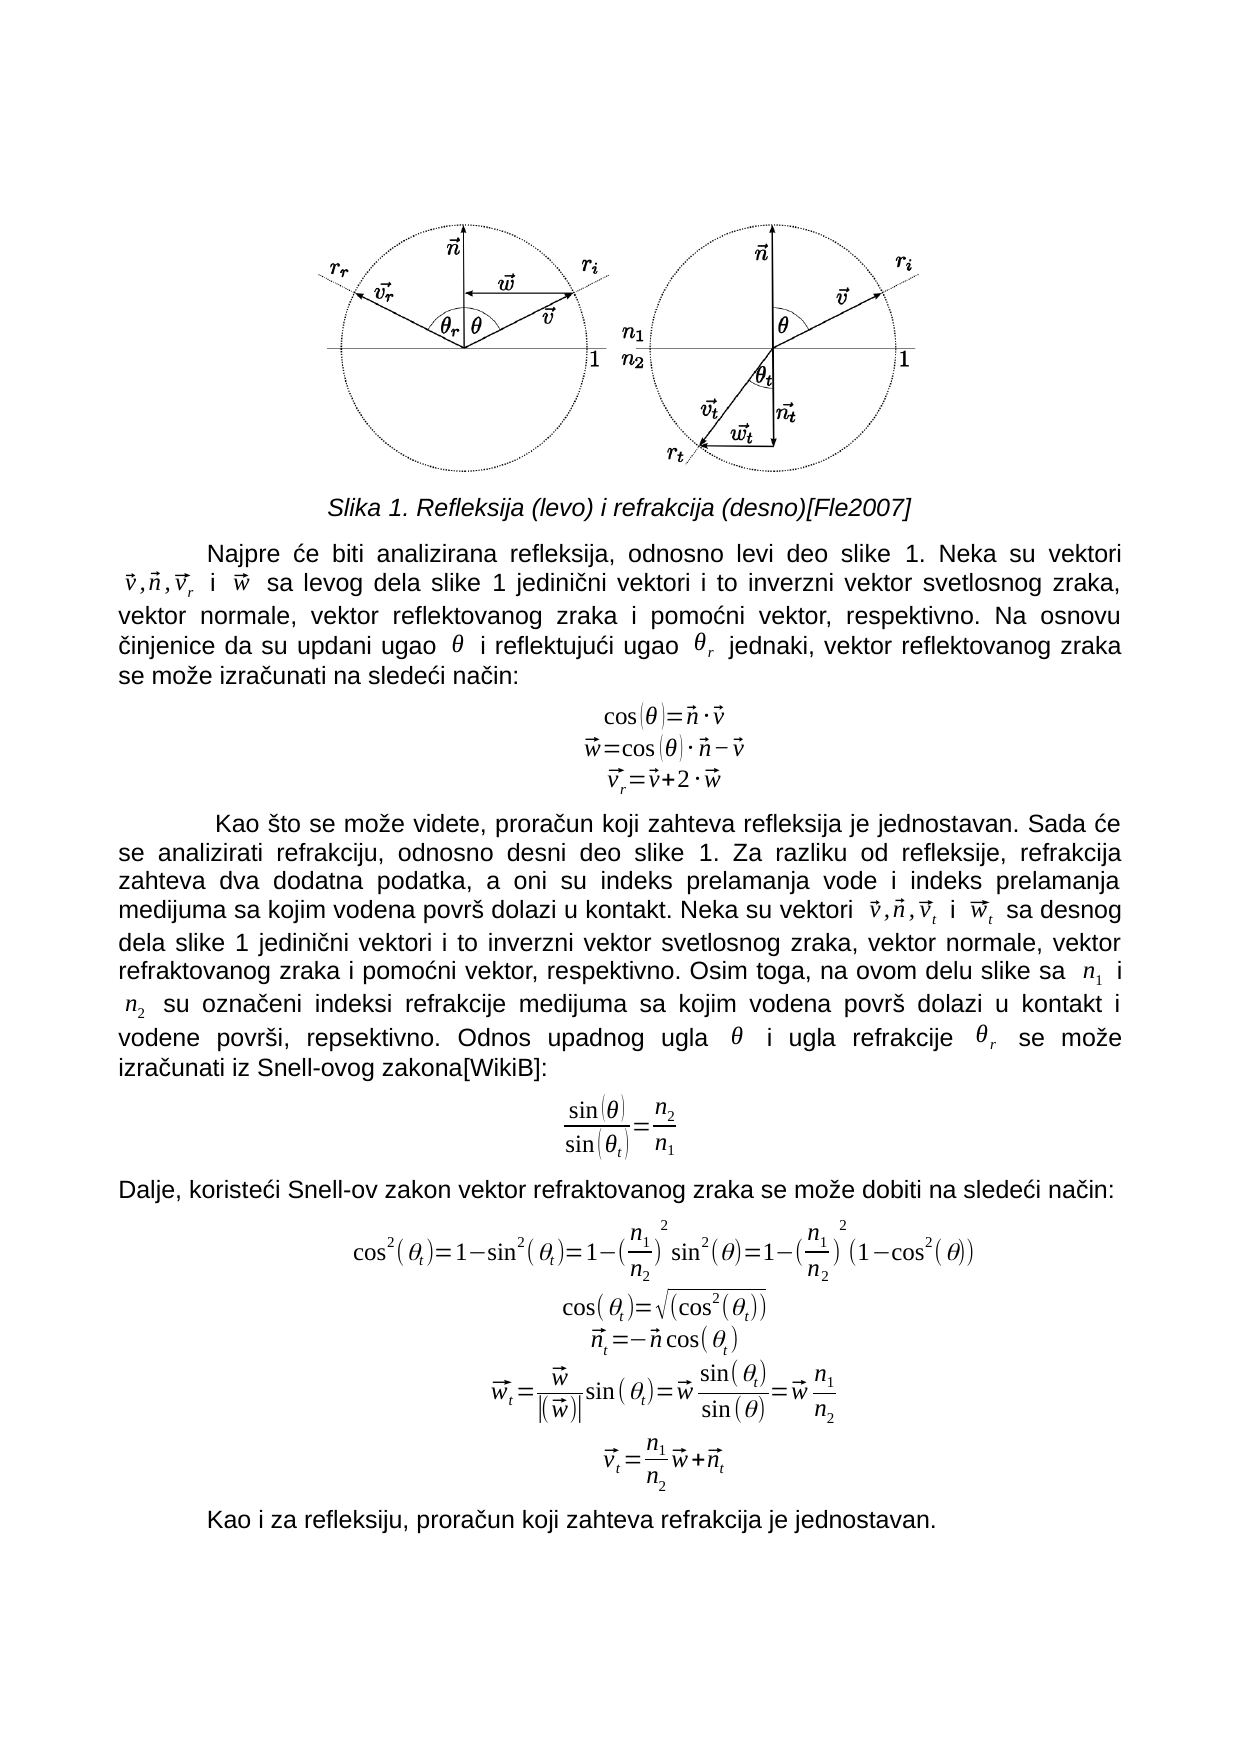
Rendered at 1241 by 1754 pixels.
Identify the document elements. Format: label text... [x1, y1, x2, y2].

picture [313, 201, 927, 493]
text Kao što se može videte, proračun koji zahteva refleksija je jednostavan. Sada će se analizirati refrakciju, odnosno desni deo slike 1. Za razliku od refleksije, refrakcija zahteva dva dodatna podatka, a oni su indeks prelamanja vode i indeks prelamanja medijuma sa kojim vodena površ dolazi u kontakt. Neka su vektori i sa desnog dela slike 1 jedinični vektori i to inverzni vektor svetlosnog zraka, vektor normale, vektor refraktovanog zraka i pomoćni vektor, respektivno. Osim toga, na ovom delu slike sa i su označeni indeksi refrakcije medijuma sa kojim vodena površ dolazi u kontakt i vodene površi, repsektivno. Odnos upadnog ugla i ugla refrakcije se može izračunati iz Snell-ovog zakona[WikiB]: [118, 809, 1122, 1081]
text Kao i za refleksiju, proračun koji zahteva refrakcija je jednostavan. [118, 1505, 1122, 1534]
text Slika 1. Refleksija (levo) i refrakcija (desno)[Fle2007] [313, 493, 927, 521]
text Najpre će biti analizirana refleksija, odnosno levi deo slike 1. Neka su vektori i sa levog dela slike 1 jedinični vektori i to inverzni vektor svetlosnog zraka, vektor normale, vektor reflektovanog zraka i pomoćni vektor, respektivno. Na osnovu činjenice da su updani ugao i reflektujući ugao jednaki, vektor reflektovanog zraka se može izračunati na sledeći način: [118, 177, 1122, 689]
text Dalje, koristeći Snell-ov zakon vektor refraktovanog zraka se može dobiti na sledeći način: [118, 1175, 1122, 1204]
